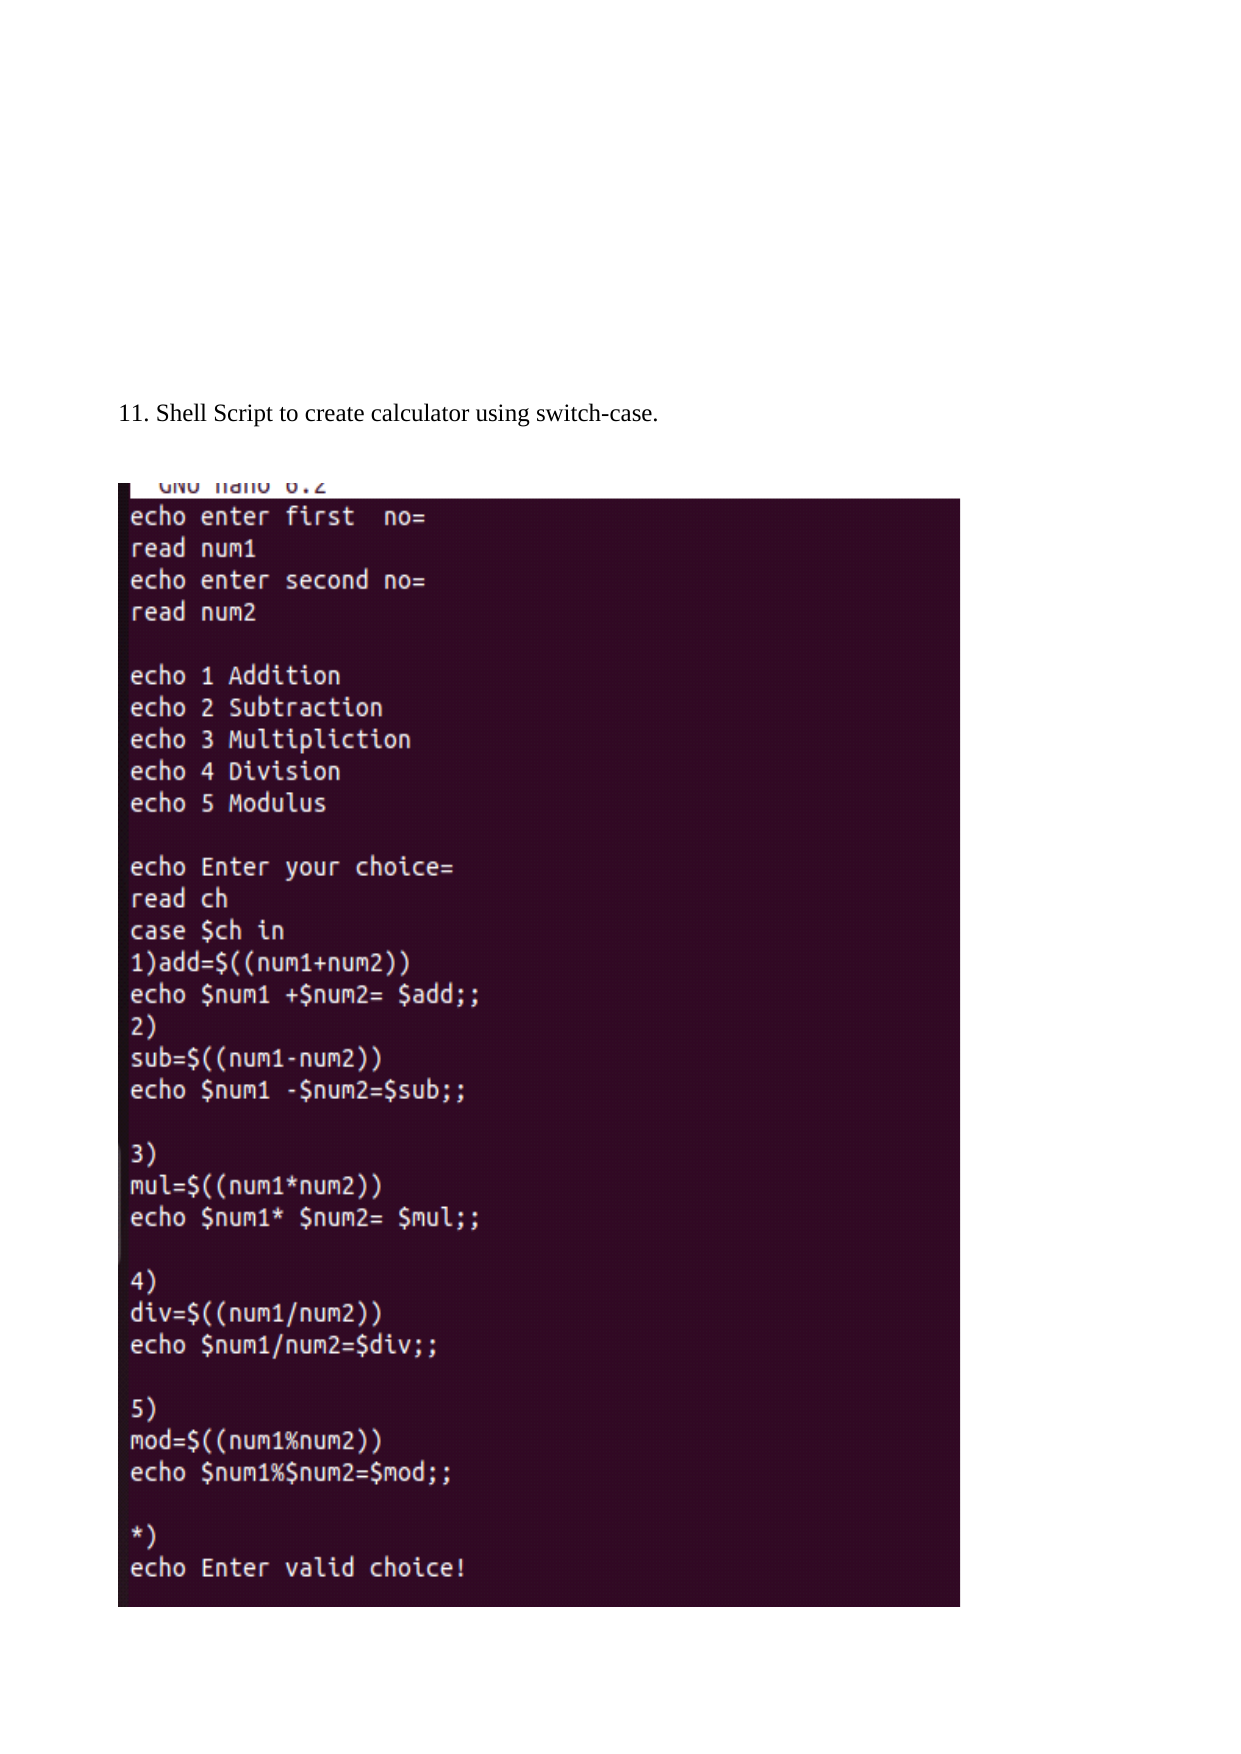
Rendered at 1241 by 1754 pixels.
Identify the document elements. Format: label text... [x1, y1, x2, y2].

text 11. Shell Script to create calculator using switch-case. [118, 398, 1122, 427]
